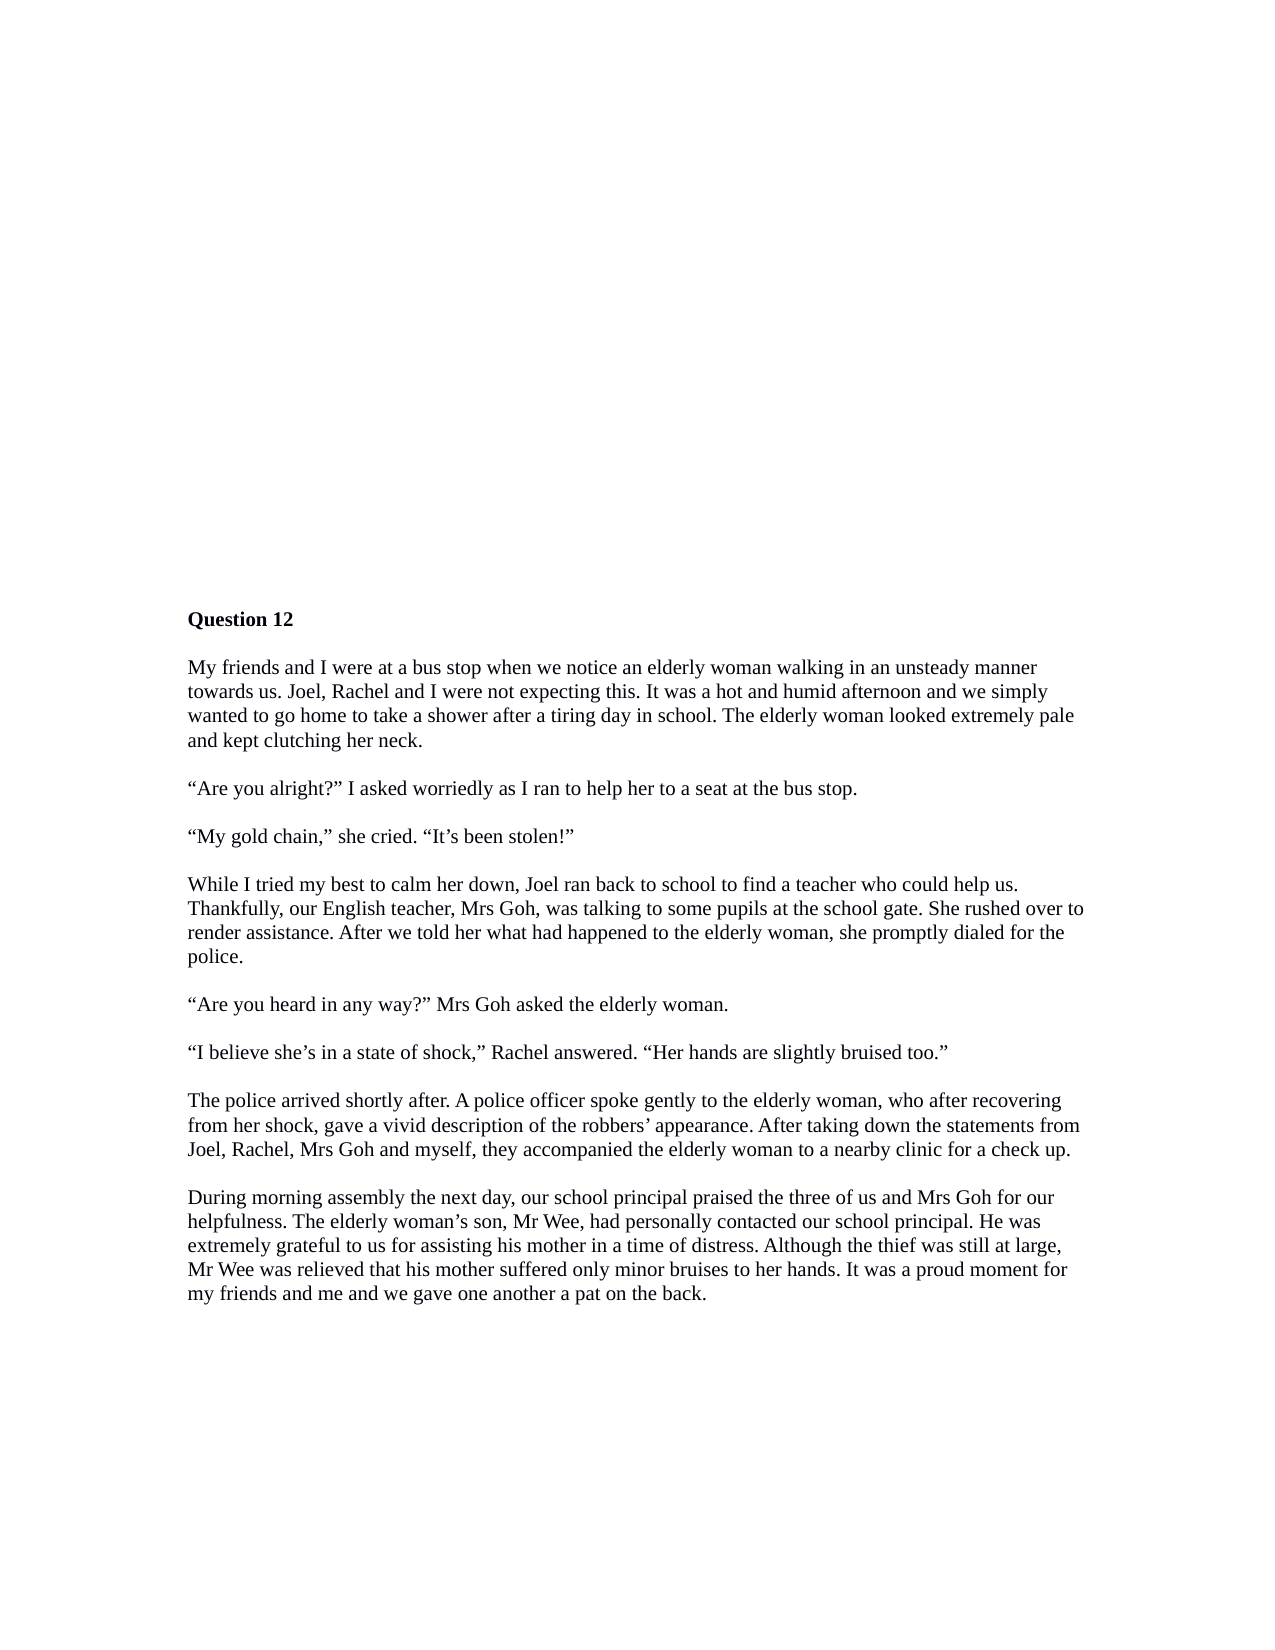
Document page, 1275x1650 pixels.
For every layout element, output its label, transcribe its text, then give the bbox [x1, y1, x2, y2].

text “Are you heard in any way?” Mrs Goh asked the elderly woman. [187, 992, 1087, 1016]
text “My gold chain,” she cried. “It’s been stolen!” [187, 824, 1087, 848]
text The police arrived shortly after. A police officer spoke gently to the elderly woman, who after recovering from her shock, gave a vivid description of the robbers’ appearance. After taking down the statements from Joel, Rachel, Mrs Goh and myself, they accompanied the elderly woman to a nearby clinic for a check up. [187, 1088, 1087, 1161]
text “Are you alright?” I asked worriedly as I ran to help her to a seat at the bus stop. [187, 776, 1087, 800]
text Question 12 [187, 607, 1087, 631]
text My friends and I were at a bus stop when we notice an elderly woman walking in an unsteady manner towards us. Joel, Rachel and I were not expecting this. It was a hot and humid afternoon and we simply wanted to go home to take a shower after a tiring day in school. The elderly woman looked extremely pale and kept clutching her neck. [187, 655, 1087, 752]
text While I tried my best to calm her down, Joel ran back to school to find a teacher who could help us. Thankfully, our English teacher, Mrs Goh, was talking to some pupils at the school gate. She rushed over to render assistance. After we told her what had happened to the elderly woman, she promptly dialed for the police. [187, 872, 1087, 968]
text “I believe she’s in a state of shock,” Rachel answered. “Her hands are slightly bruised too.” [187, 1040, 1087, 1064]
text During morning assembly the next day, our school principal praised the three of us and Mrs Goh for our helpfulness. The elderly woman’s son, Mr Wee, had personally contacted our school principal. He was extremely grateful to us for assisting his mother in a time of distress. Although the thief was still at large, Mr Wee was relieved that his mother suffered only minor bruises to her hands. It was a proud moment for my friends and me and we gave one another a pat on the back. [187, 1185, 1087, 1305]
